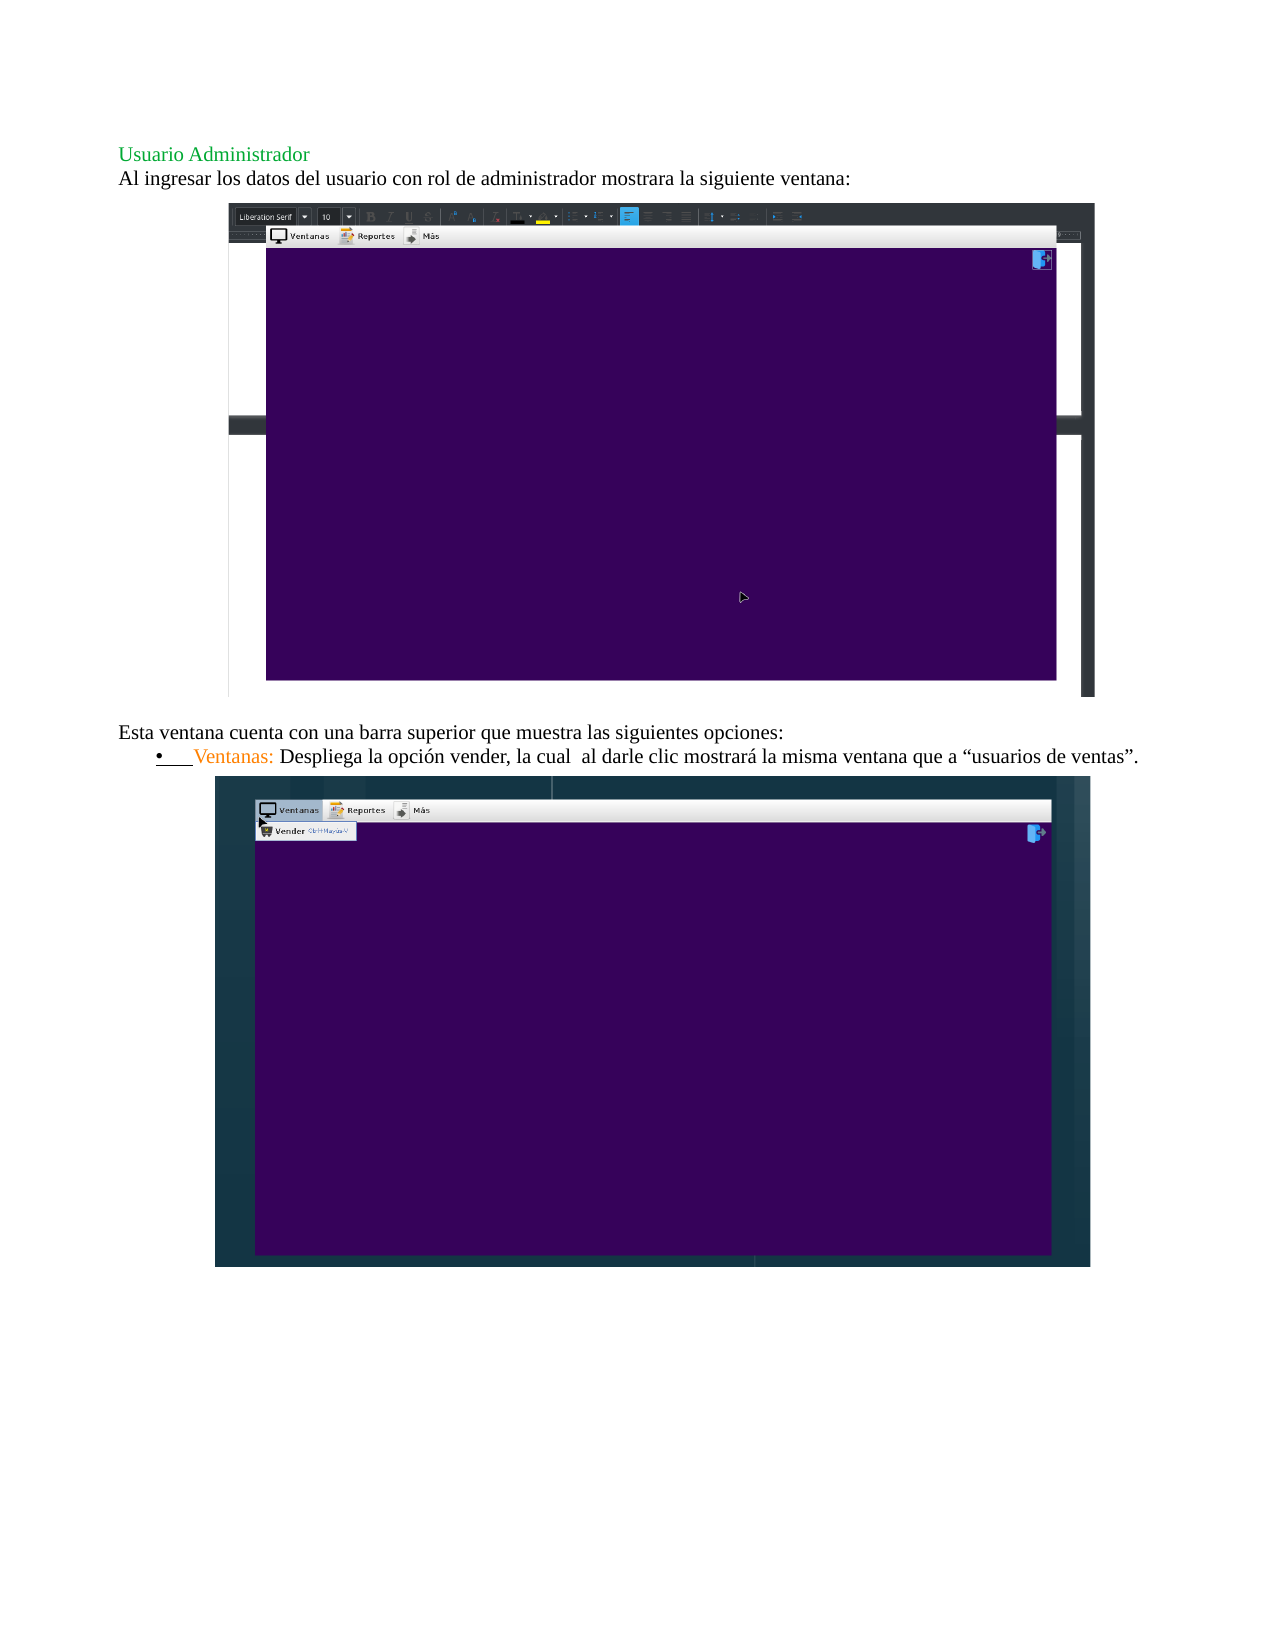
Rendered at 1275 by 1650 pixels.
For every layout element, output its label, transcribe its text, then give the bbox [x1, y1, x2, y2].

picture [215, 776, 1091, 1267]
list Ventanas: Despliega la opción vender, la cual al darle clic mostrará la misma ventana que a “usuarios de ventas”. [156, 744, 1157, 768]
text Esta ventana cuenta con una barra superior que muestra las siguientes opciones: [118, 720, 1157, 744]
text Al ingresar los datos del usuario con rol de administrador mostrara la siguiente ventana: [118, 166, 1157, 190]
picture [228, 203, 1095, 697]
text Usuario Administrador [118, 142, 1157, 166]
